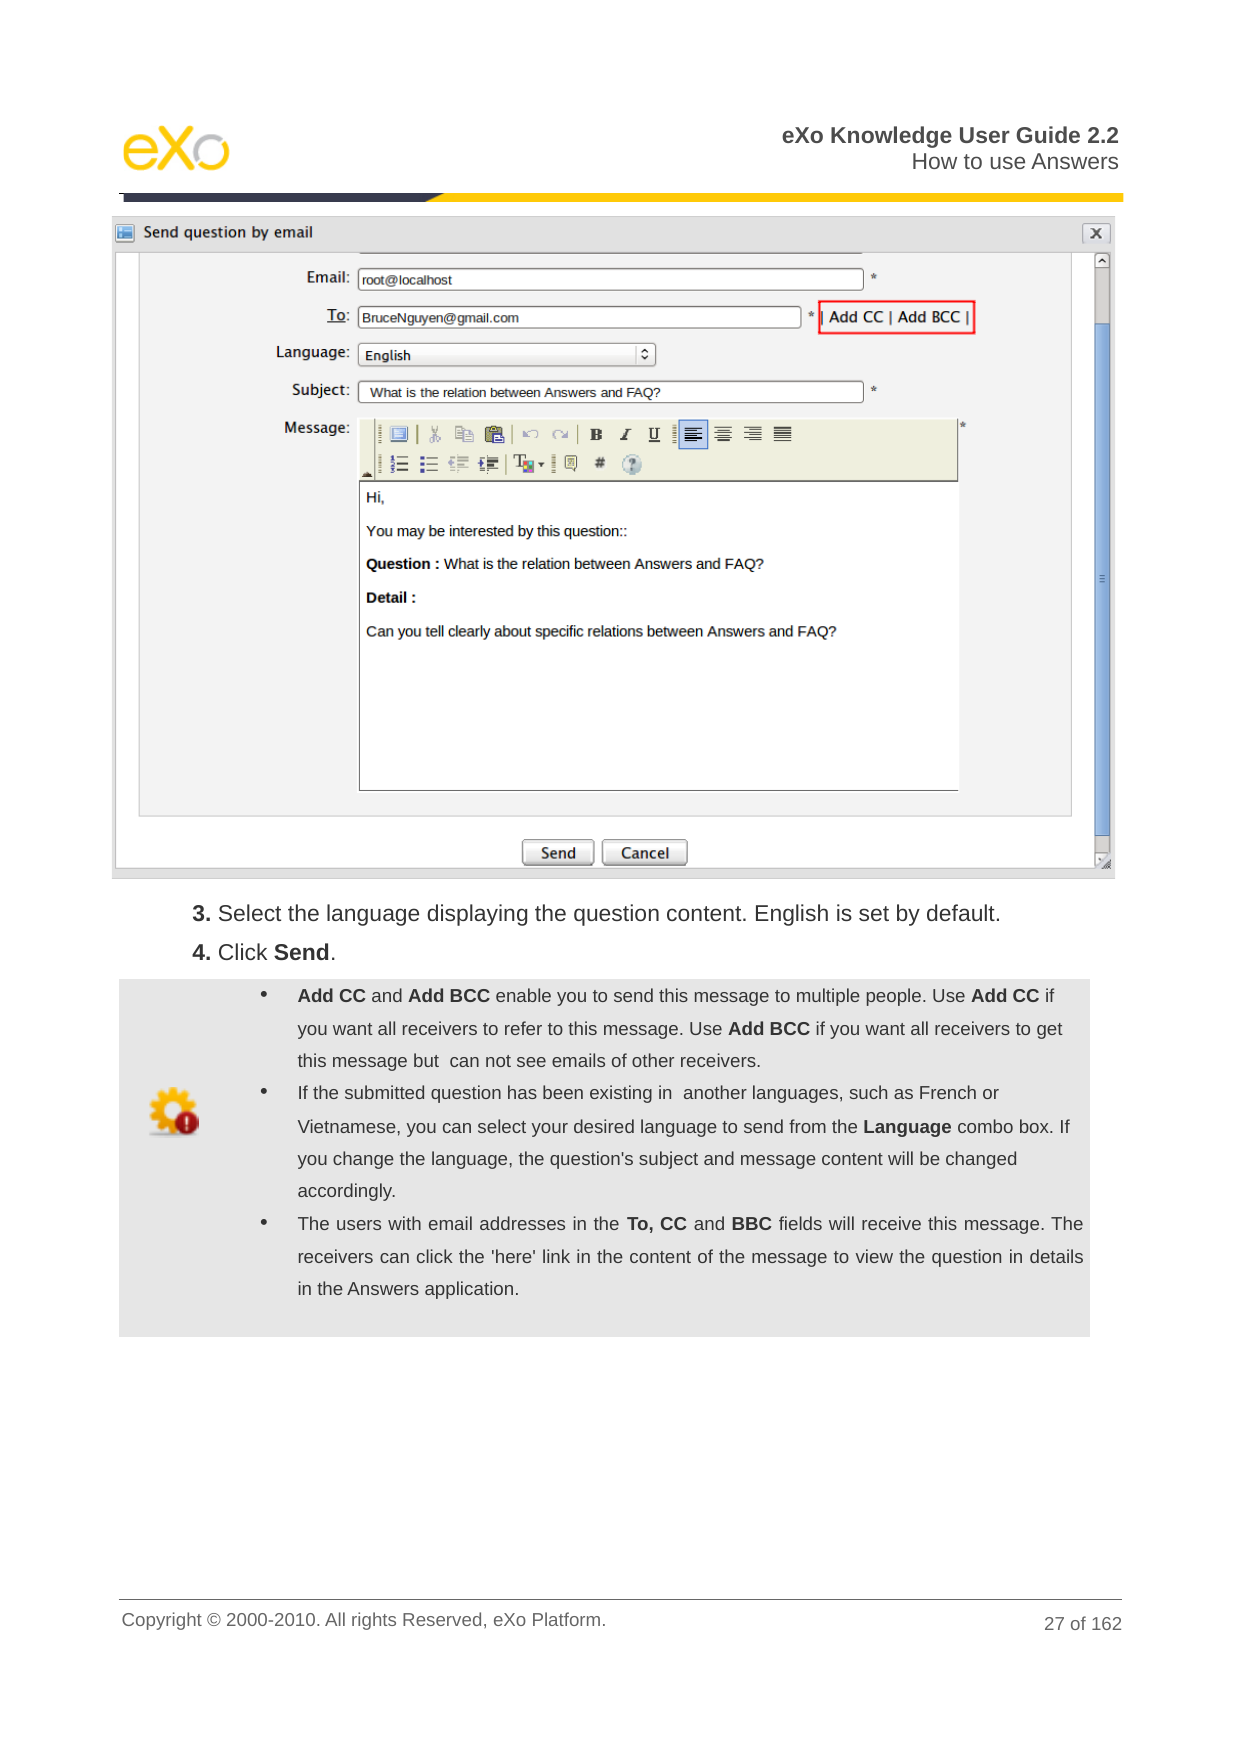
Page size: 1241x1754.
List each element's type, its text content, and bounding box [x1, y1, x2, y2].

text 3. Select the language displaying the question content. English is set by default. [118, 223, 1122, 926]
picture [123, 125, 230, 171]
picture [148, 1087, 199, 1138]
picture [111, 216, 1116, 879]
table_header [119, 979, 217, 1337]
text 4. Click Send. [118, 939, 1122, 966]
table_header Add CC and Add BCC enable you to send this message to multiple people. Use Add CC if you want all receivers to refer to this message. Use Add BCC if you want all receivers to get this message but can not see emails of other receivers. If the submitted question has been existing in another languages, such as French or Vietnamese, you can select your desired language to send from the Language combo box. If you change the language, the question's subject and message content will be changed accordingly. The users with email addresses in the To, CC and BBC fields will receive this message. The receivers can click the 'here' link in the content of the message to view the question in details in the Answers application. [217, 979, 1090, 1337]
picture [123, 193, 1124, 202]
